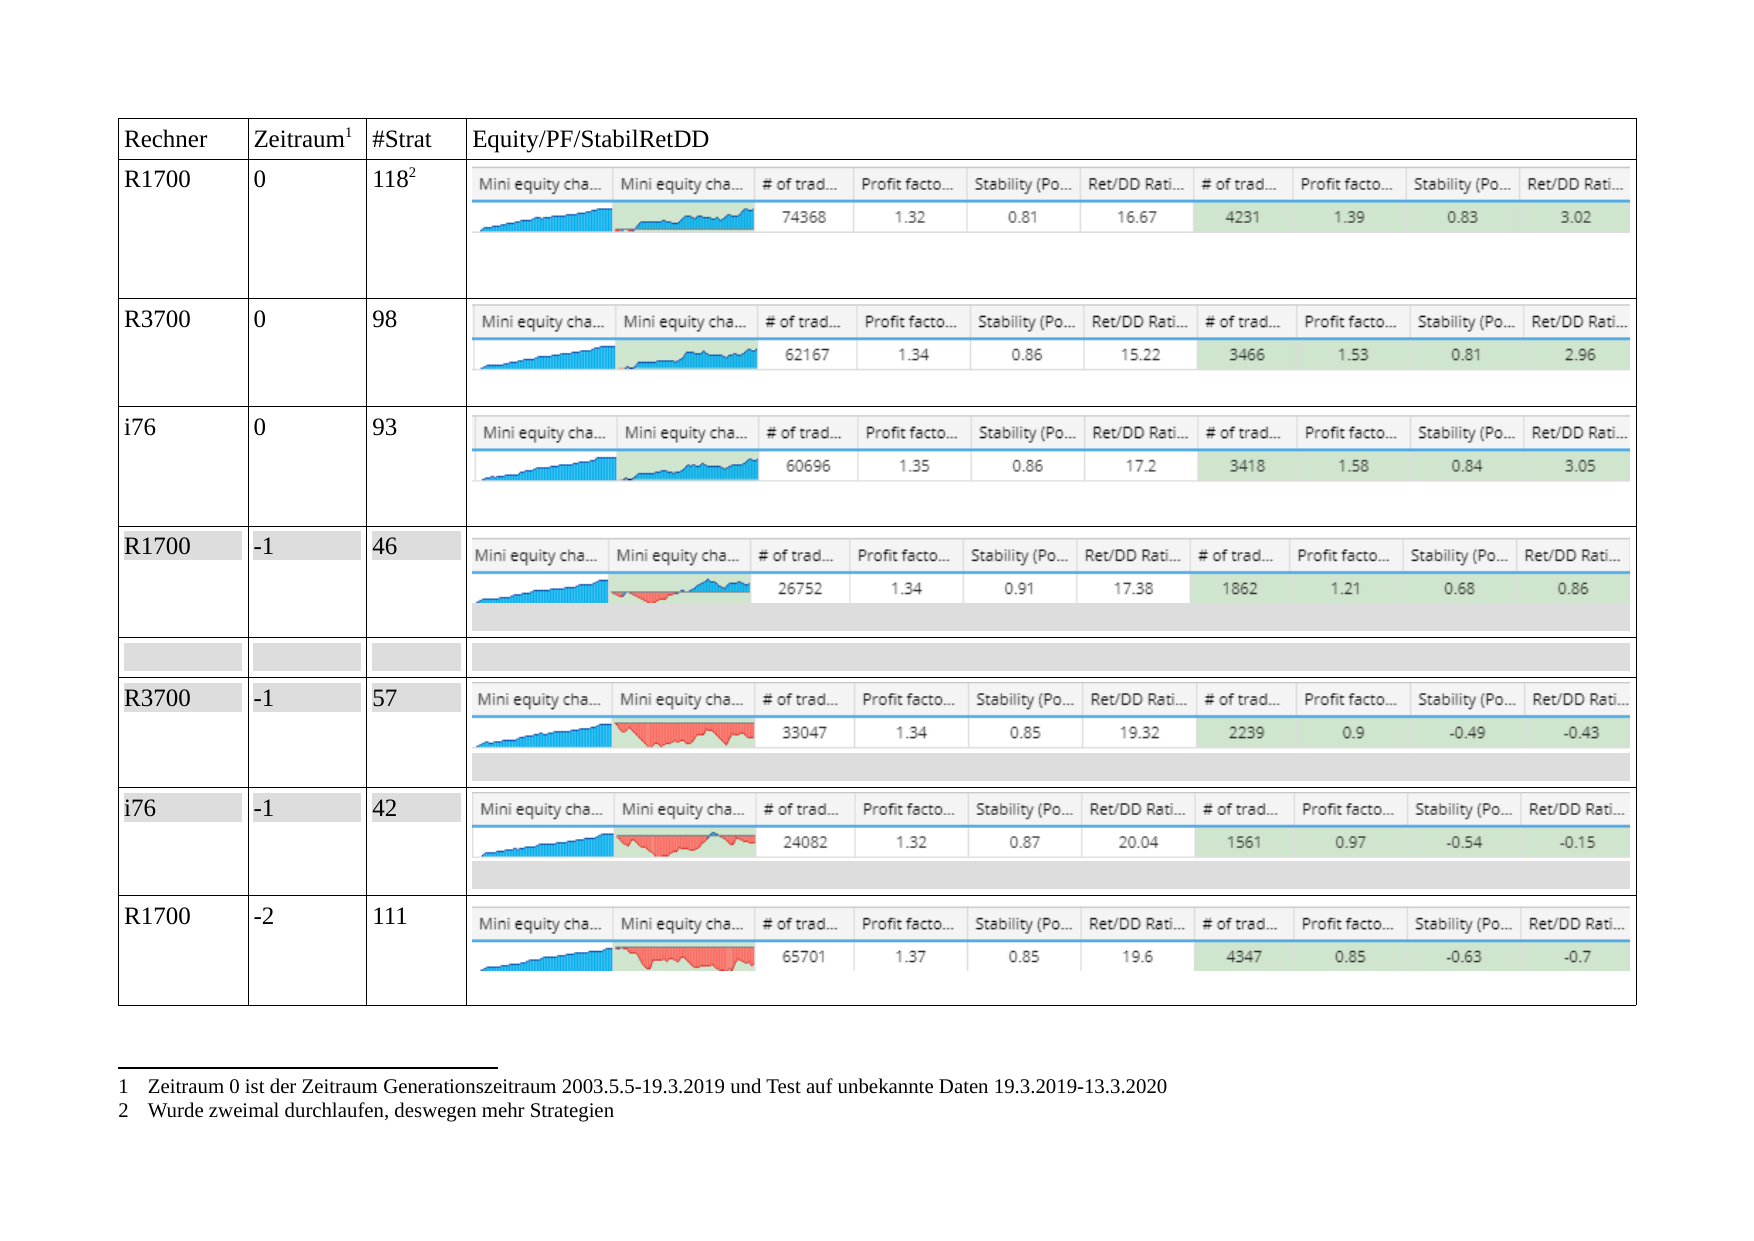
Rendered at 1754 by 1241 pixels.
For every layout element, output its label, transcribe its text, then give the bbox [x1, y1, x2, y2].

table_cell R1700 [119, 527, 248, 637]
picture [472, 792, 1630, 861]
table_cell 46 [367, 527, 466, 637]
table_cell R1700 [119, 160, 248, 298]
picture [472, 901, 1630, 971]
table_cell 57 [367, 678, 466, 787]
picture [472, 682, 1630, 753]
table_cell 118 [367, 160, 466, 298]
table_header #Strat [367, 119, 466, 158]
table_cell 0 [249, 160, 366, 298]
table_cell 42 [367, 788, 466, 895]
table_cell [467, 299, 1636, 406]
table_cell 98 [367, 299, 466, 406]
table_header Zeitraum [249, 119, 366, 158]
picture [472, 164, 1630, 233]
table_cell [467, 896, 1636, 1005]
table_cell -1 [249, 788, 366, 895]
table_cell [367, 638, 466, 677]
table_cell 111 [367, 896, 466, 1005]
table_header Rechner [119, 119, 248, 158]
table_cell [467, 788, 1636, 895]
table_cell -1 [249, 678, 366, 787]
table_cell 0 [249, 299, 366, 406]
picture [472, 303, 1630, 372]
table_cell [249, 638, 366, 677]
table_cell R1700 [119, 896, 248, 1005]
table_cell [467, 407, 1636, 526]
table_cell -2 [249, 896, 366, 1005]
table_cell [467, 678, 1636, 787]
table_cell [119, 638, 248, 677]
table_cell 93 [367, 407, 466, 526]
picture [472, 531, 1630, 603]
table_cell i76 [119, 788, 248, 895]
table_cell i76 [119, 407, 248, 526]
table_cell -1 [249, 527, 366, 637]
table_cell R3700 [119, 299, 248, 406]
table_cell [467, 638, 1636, 677]
picture [472, 412, 1630, 492]
table_cell R3700 [119, 678, 248, 787]
table_cell [467, 527, 1636, 637]
table_cell [467, 160, 1636, 298]
table_cell 0 [249, 407, 366, 526]
table_header Equity/PF/StabilRetDD [467, 119, 1636, 158]
